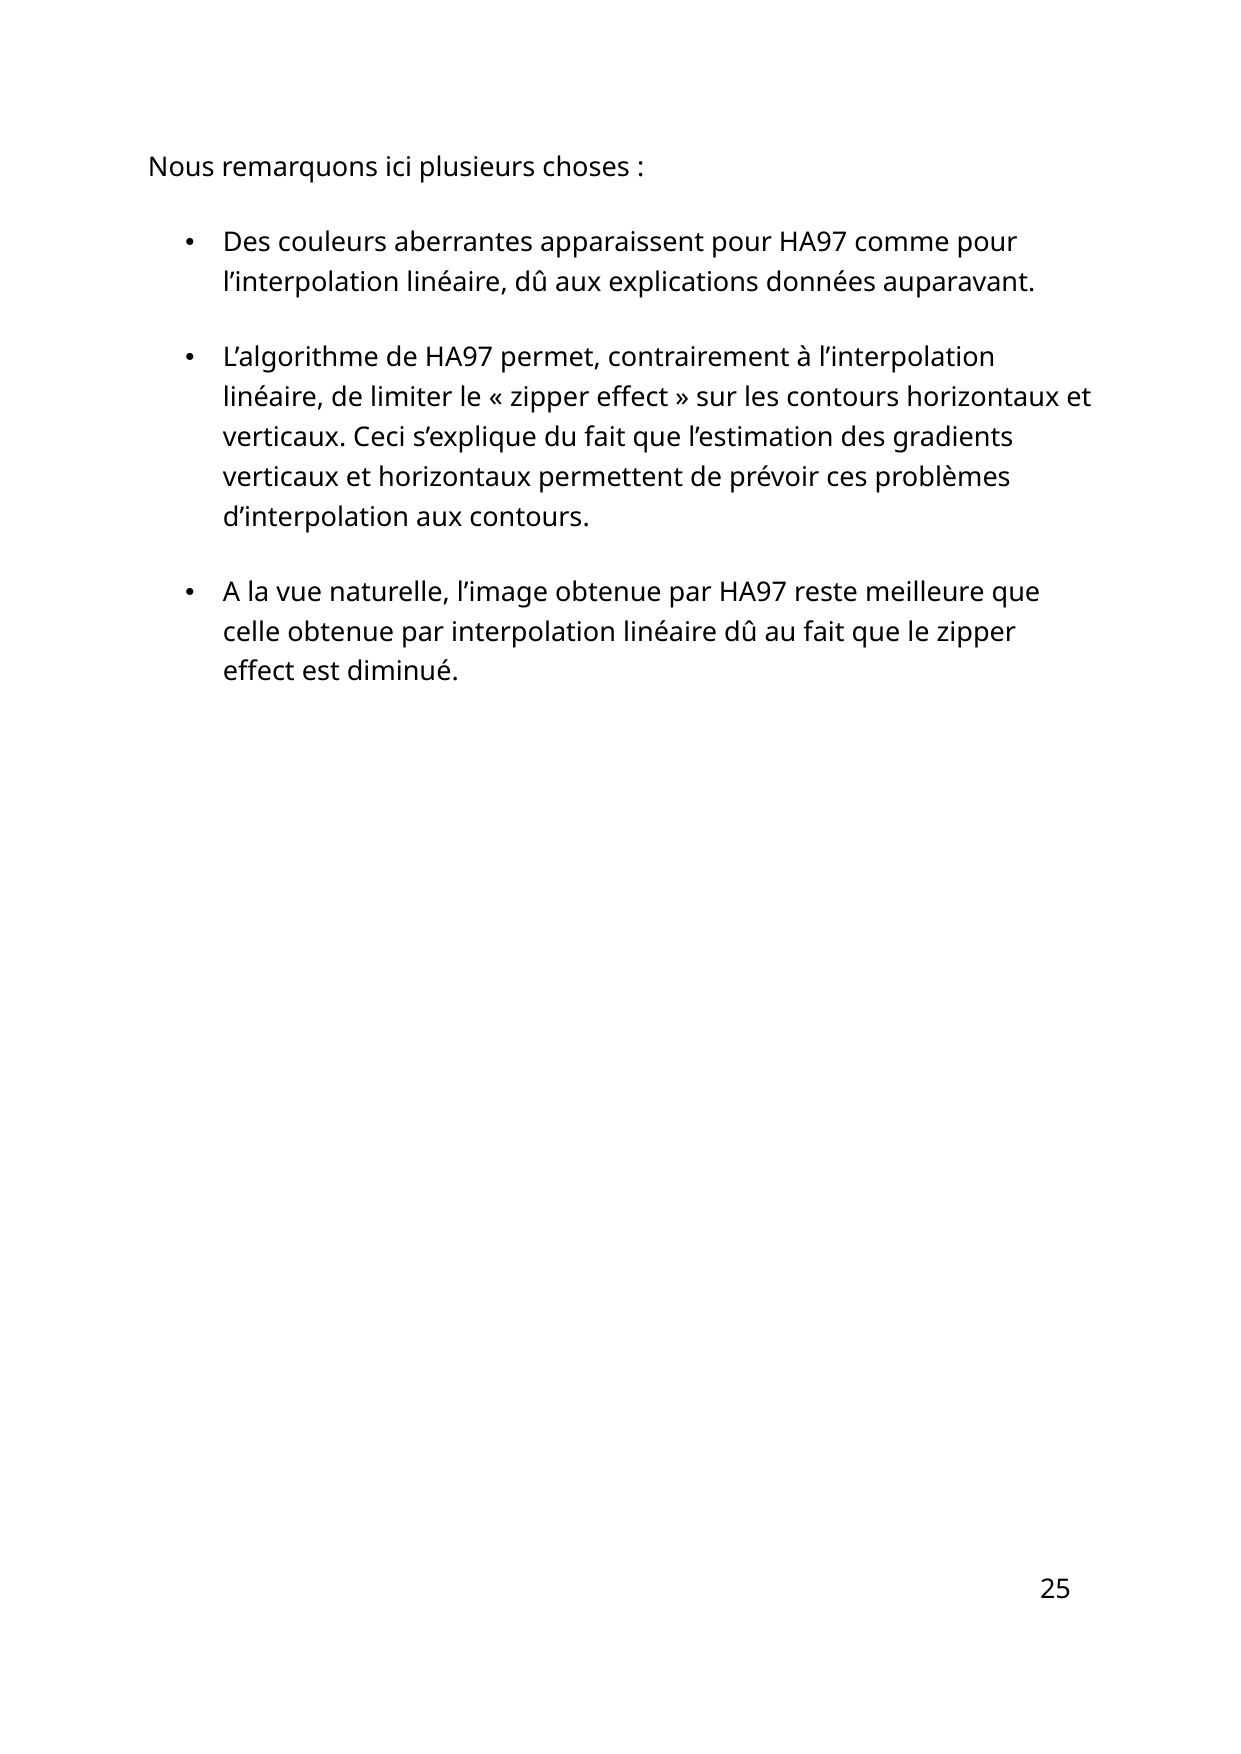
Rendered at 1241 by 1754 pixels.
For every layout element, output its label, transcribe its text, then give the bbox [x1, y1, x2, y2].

list A la vue naturelle, l’image obtenue par HA97 reste meilleure que celle obtenue par interpolation linéaire dû au fait que le zipper effect est diminué. [185, 572, 1093, 689]
list Des couleurs aberrantes apparaissent pour HA97 comme pour l’interpolation linéaire, dû aux explications données auparavant. [185, 223, 1093, 299]
list L’algorithme de HA97 permet, contrairement à l’interpolation linéaire, de limiter le « zipper effect » sur les contours horizontaux et verticaux. Ceci s’explique du fait que l’estimation des gradients verticaux et horizontaux permettent de prévoir ces problèmes d’interpolation aux contours. [185, 338, 1093, 534]
text Nous remarquons ici plusieurs choses : [148, 148, 1093, 184]
